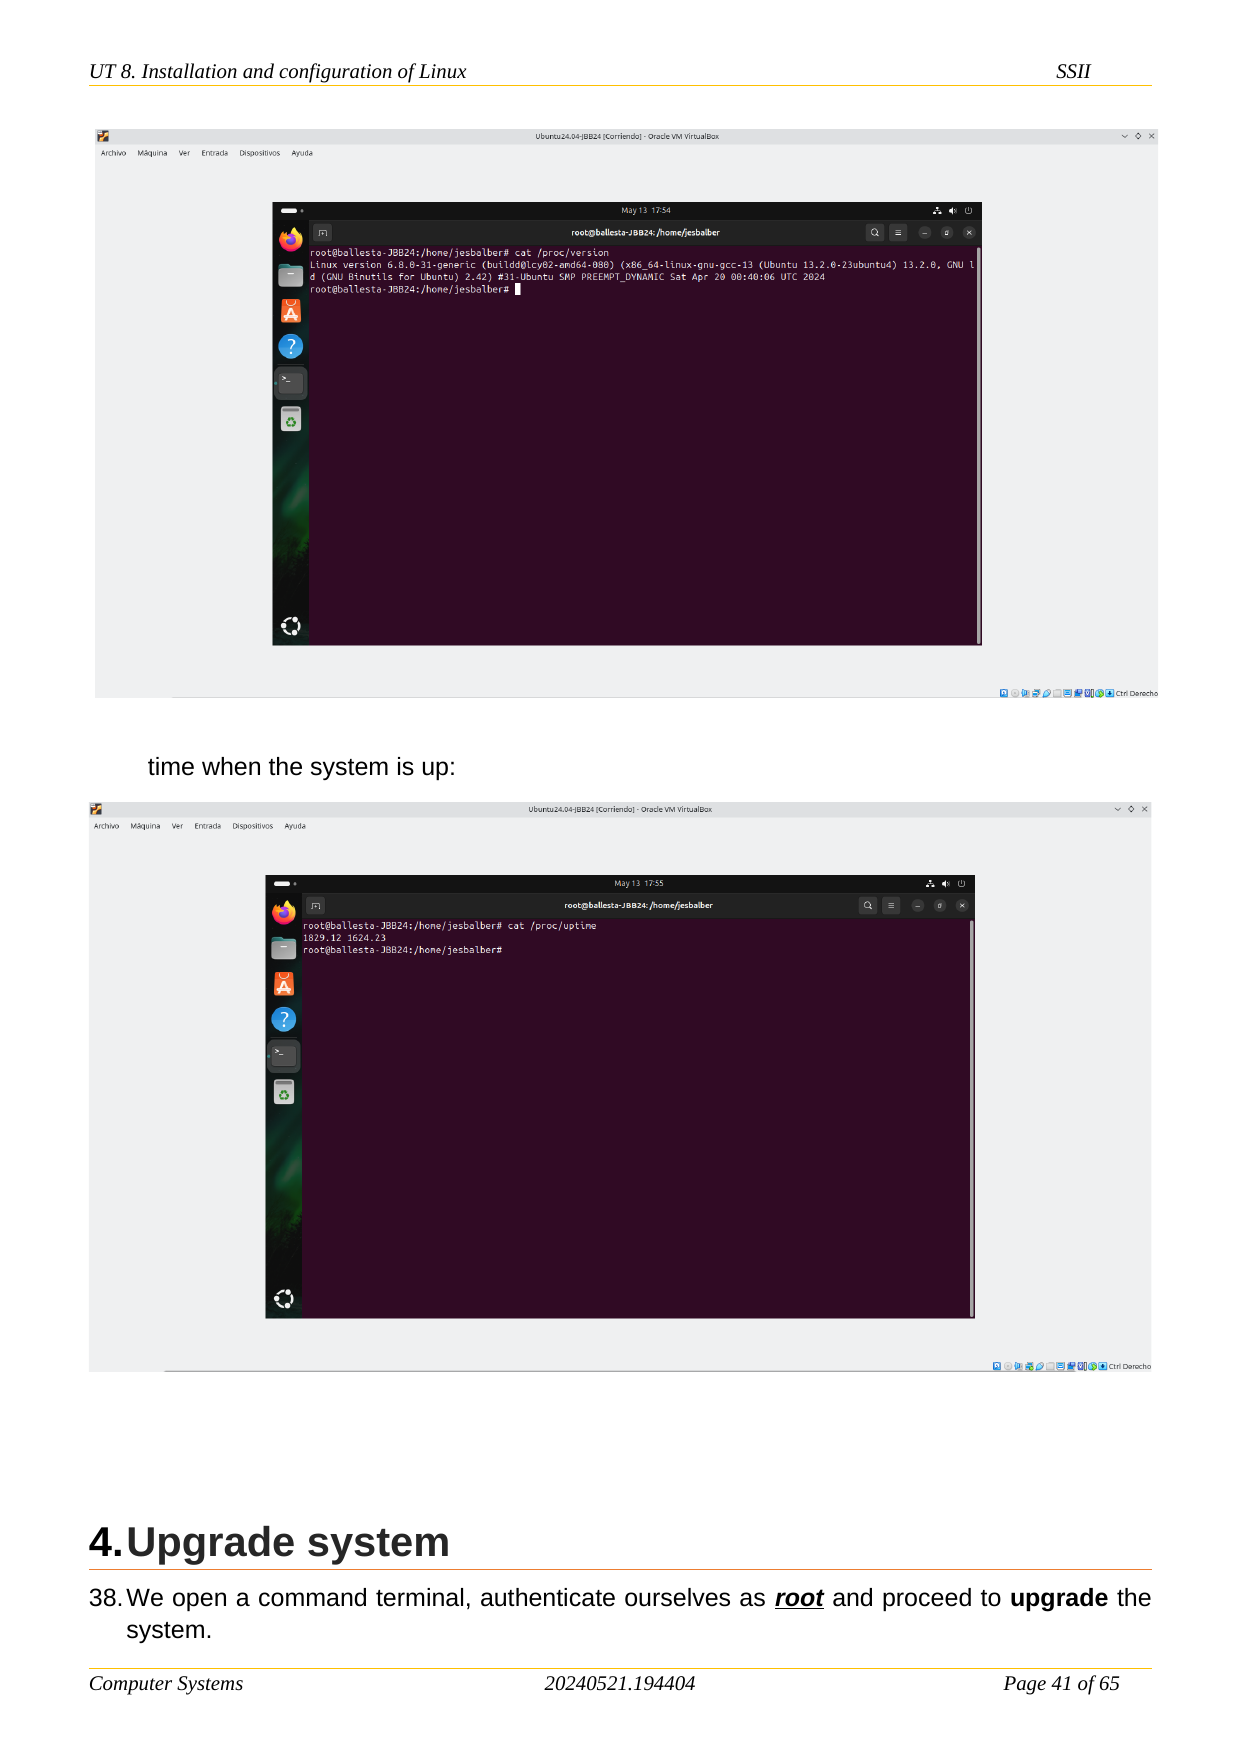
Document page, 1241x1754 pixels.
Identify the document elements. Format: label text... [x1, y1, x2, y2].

picture [88, 801, 1152, 1372]
picture [95, 128, 1159, 698]
list We open a command terminal, authenticate ourselves as root and proceed to upgrade the system. [89, 1582, 1152, 1644]
subtitle Upgrade system [89, 1517, 1152, 1569]
text time when the system is up: [89, 752, 1152, 781]
